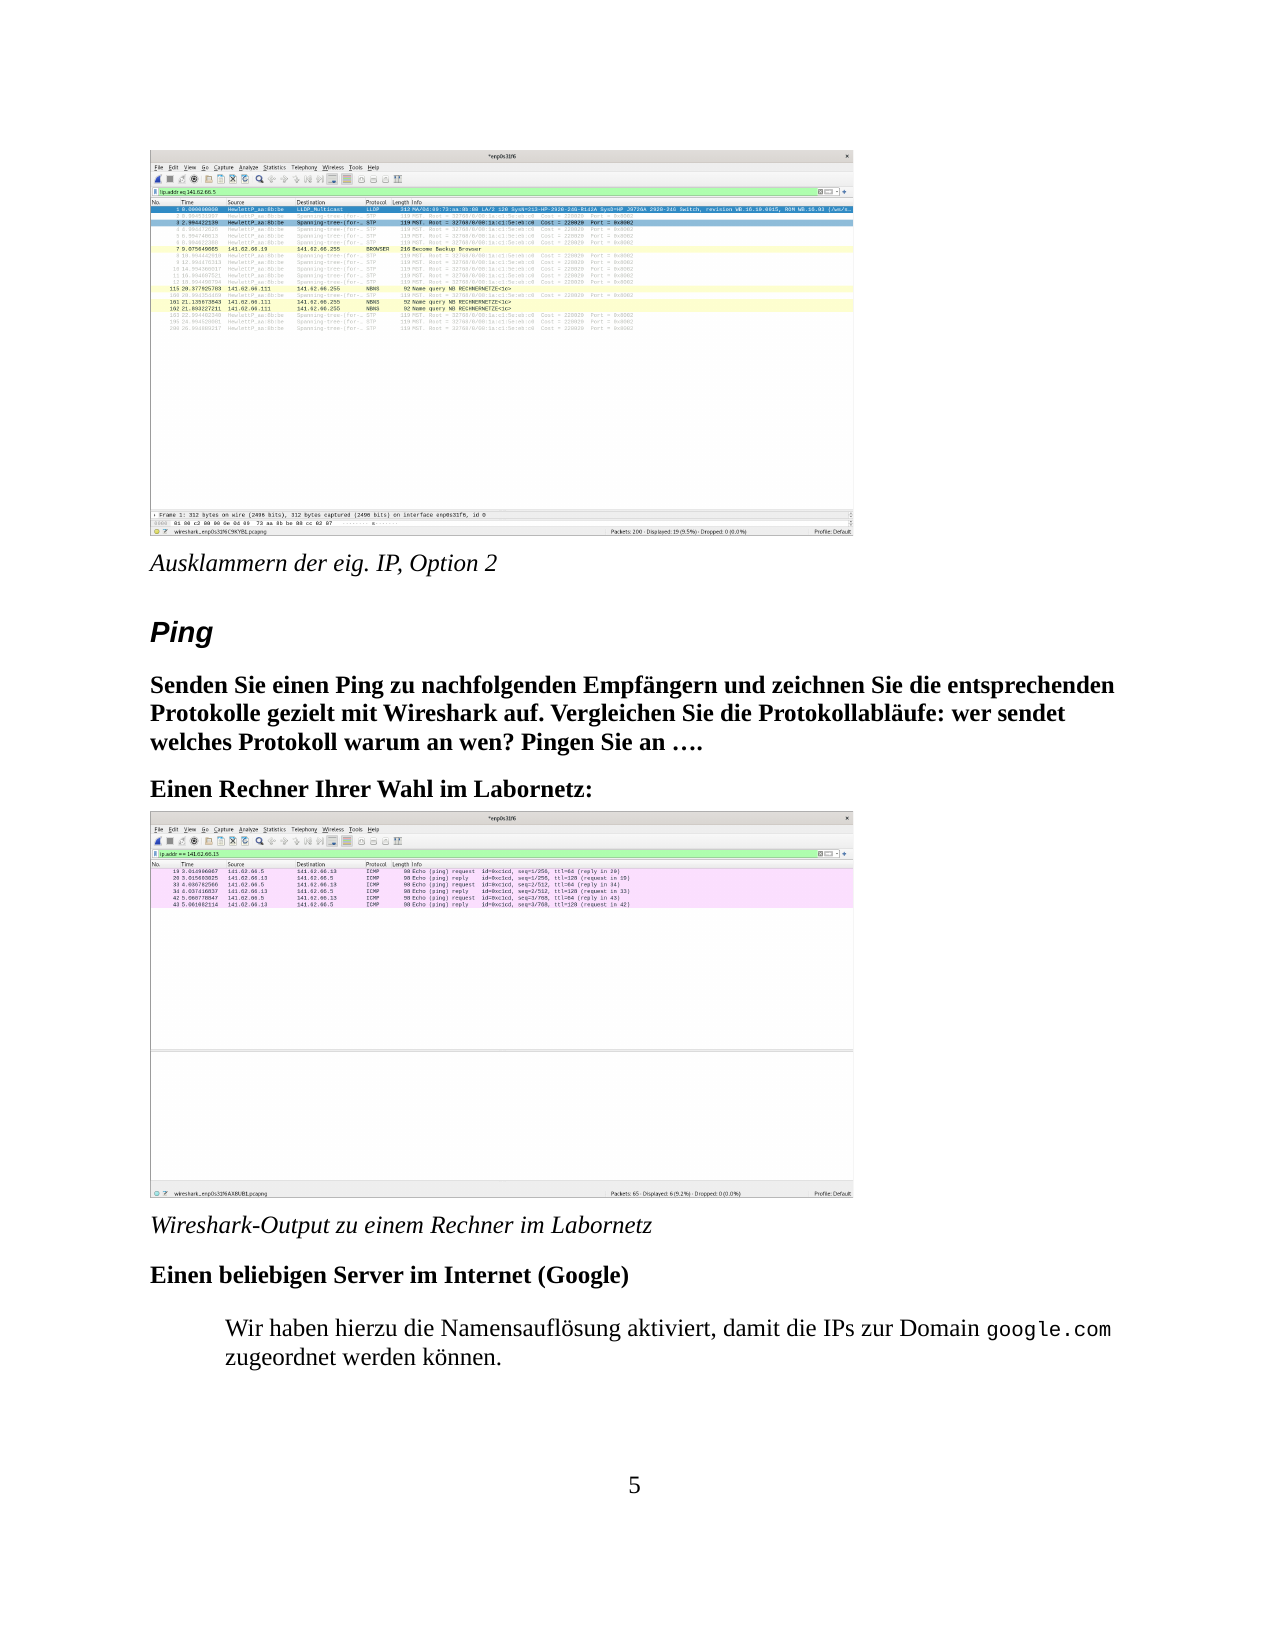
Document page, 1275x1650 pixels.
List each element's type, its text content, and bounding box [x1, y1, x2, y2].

text Wir haben hierzu die Namensauflösung aktiviert, damit die IPs zur Domain google.com zugeordnet werden können. [225, 1313, 1125, 1371]
picture [150, 811, 854, 1198]
text Ausklammern der eig. IP, Option 2 [150, 548, 1125, 577]
picture [150, 150, 854, 536]
text Wireshark-Output zu einem Rechner im Labornetz [150, 1210, 1125, 1239]
text Einen Rechner Ihrer Wahl im Labornetz: [150, 774, 1125, 803]
subtitle Ping [150, 615, 1125, 648]
text Einen beliebigen Server im Internet (Google) [150, 1260, 1125, 1289]
text Senden Sie einen Ping zu nachfolgenden Empfängern und zeichnen Sie die entsprechenden Protokolle gezielt mit Wireshark auf. Vergleichen Sie die Protokollabläufe: wer sendet welches Protokoll warum an wen? Pingen Sie an …. [150, 670, 1125, 756]
